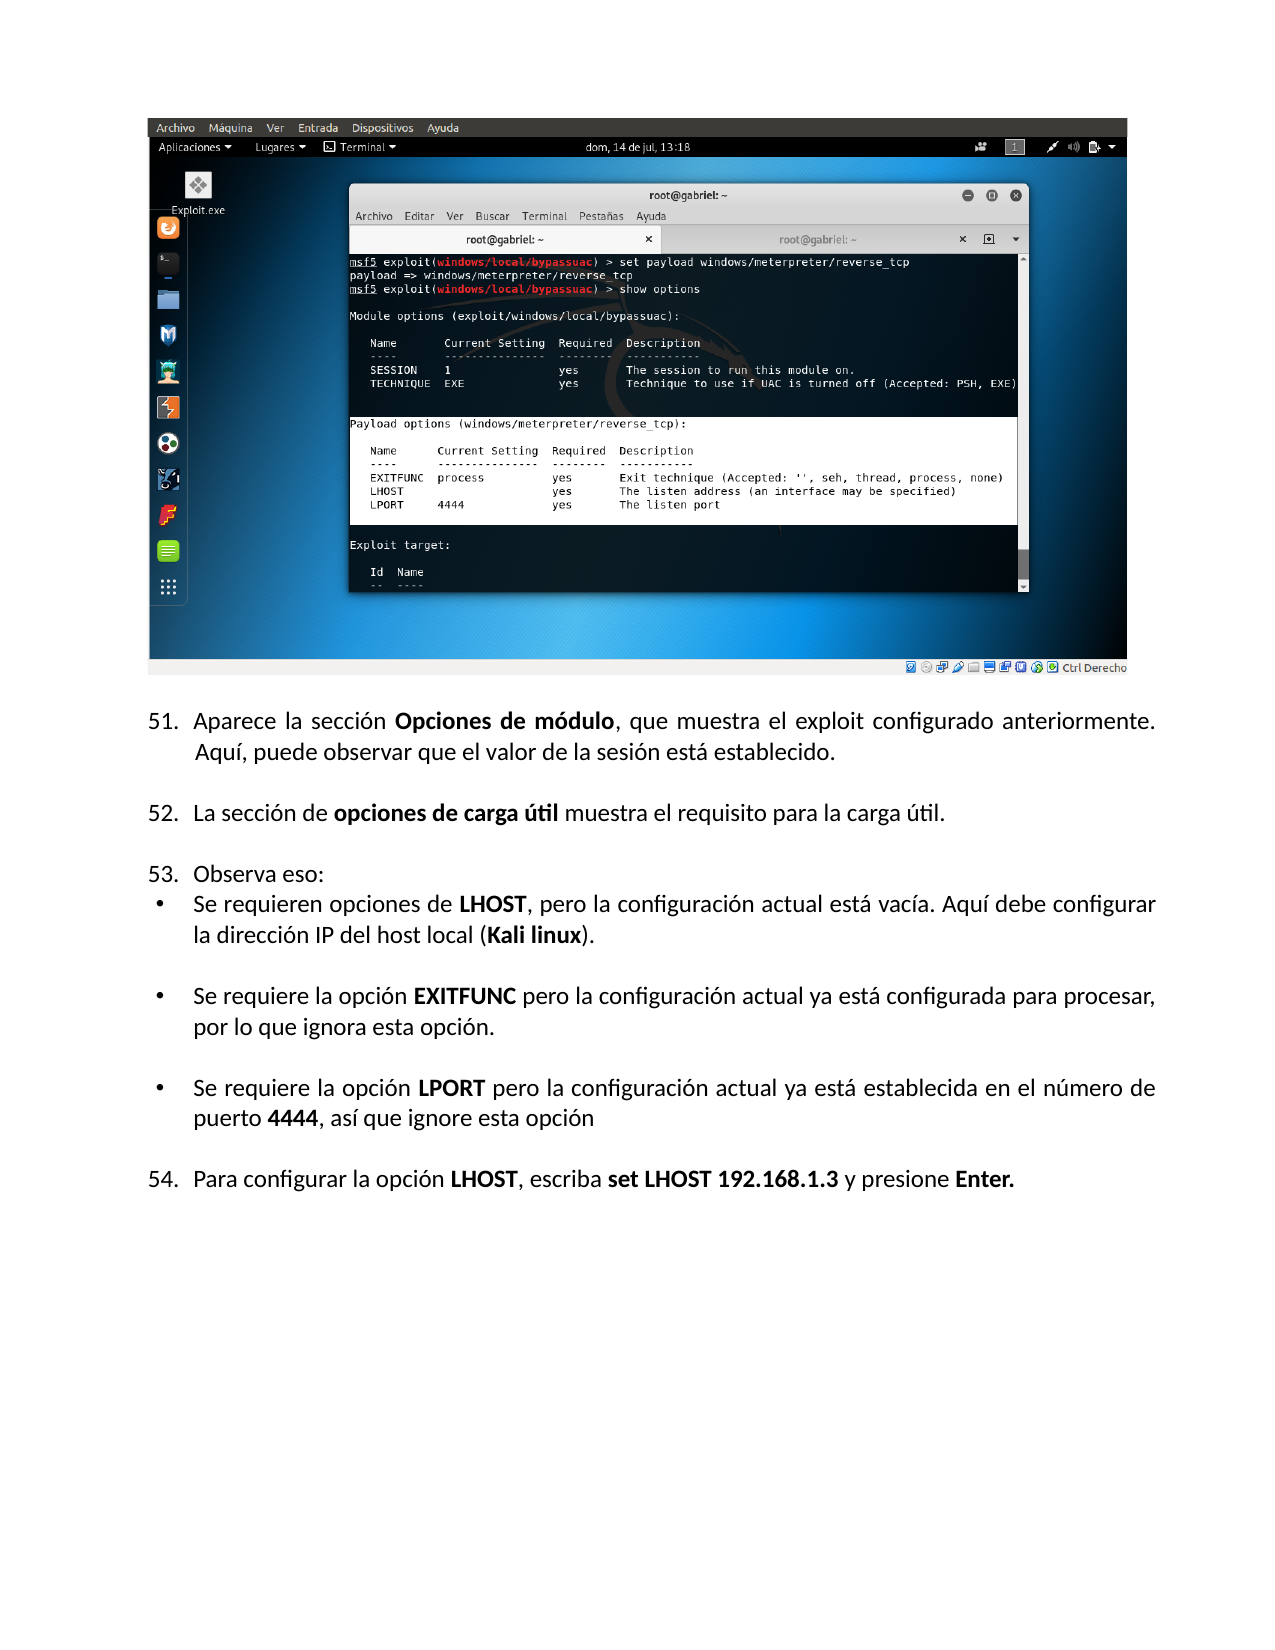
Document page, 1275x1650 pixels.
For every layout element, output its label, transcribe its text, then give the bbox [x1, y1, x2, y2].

list La sección de opciones de carga útil muestra el requisito para la carga útil. [148, 797, 1157, 827]
list Observa eso: [148, 858, 1157, 888]
list Se requiere la opción EXITFUNC pero la configuración actual ya está configurada para procesar, por lo que ignora esta opción. [156, 980, 1157, 1041]
list Aparece la sección Opciones de módulo, que muestra el exploit configurado anteriormente. Aquí, puede observar que el valor de la sesión está establecido. [148, 705, 1157, 766]
picture [147, 118, 1128, 675]
list Se requiere la opción LPORT pero la configuración actual ya está establecida en el número de puerto 4444, así que ignore esta opción [156, 1072, 1157, 1133]
list Se requieren opciones de LHOST, pero la configuración actual está vacía. Aquí debe configurar la dirección IP del host local (Kali linux). [156, 888, 1157, 949]
list Para configurar la opción LHOST, escriba set LHOST 192.168.1.3 y presione Enter. [148, 1163, 1157, 1194]
